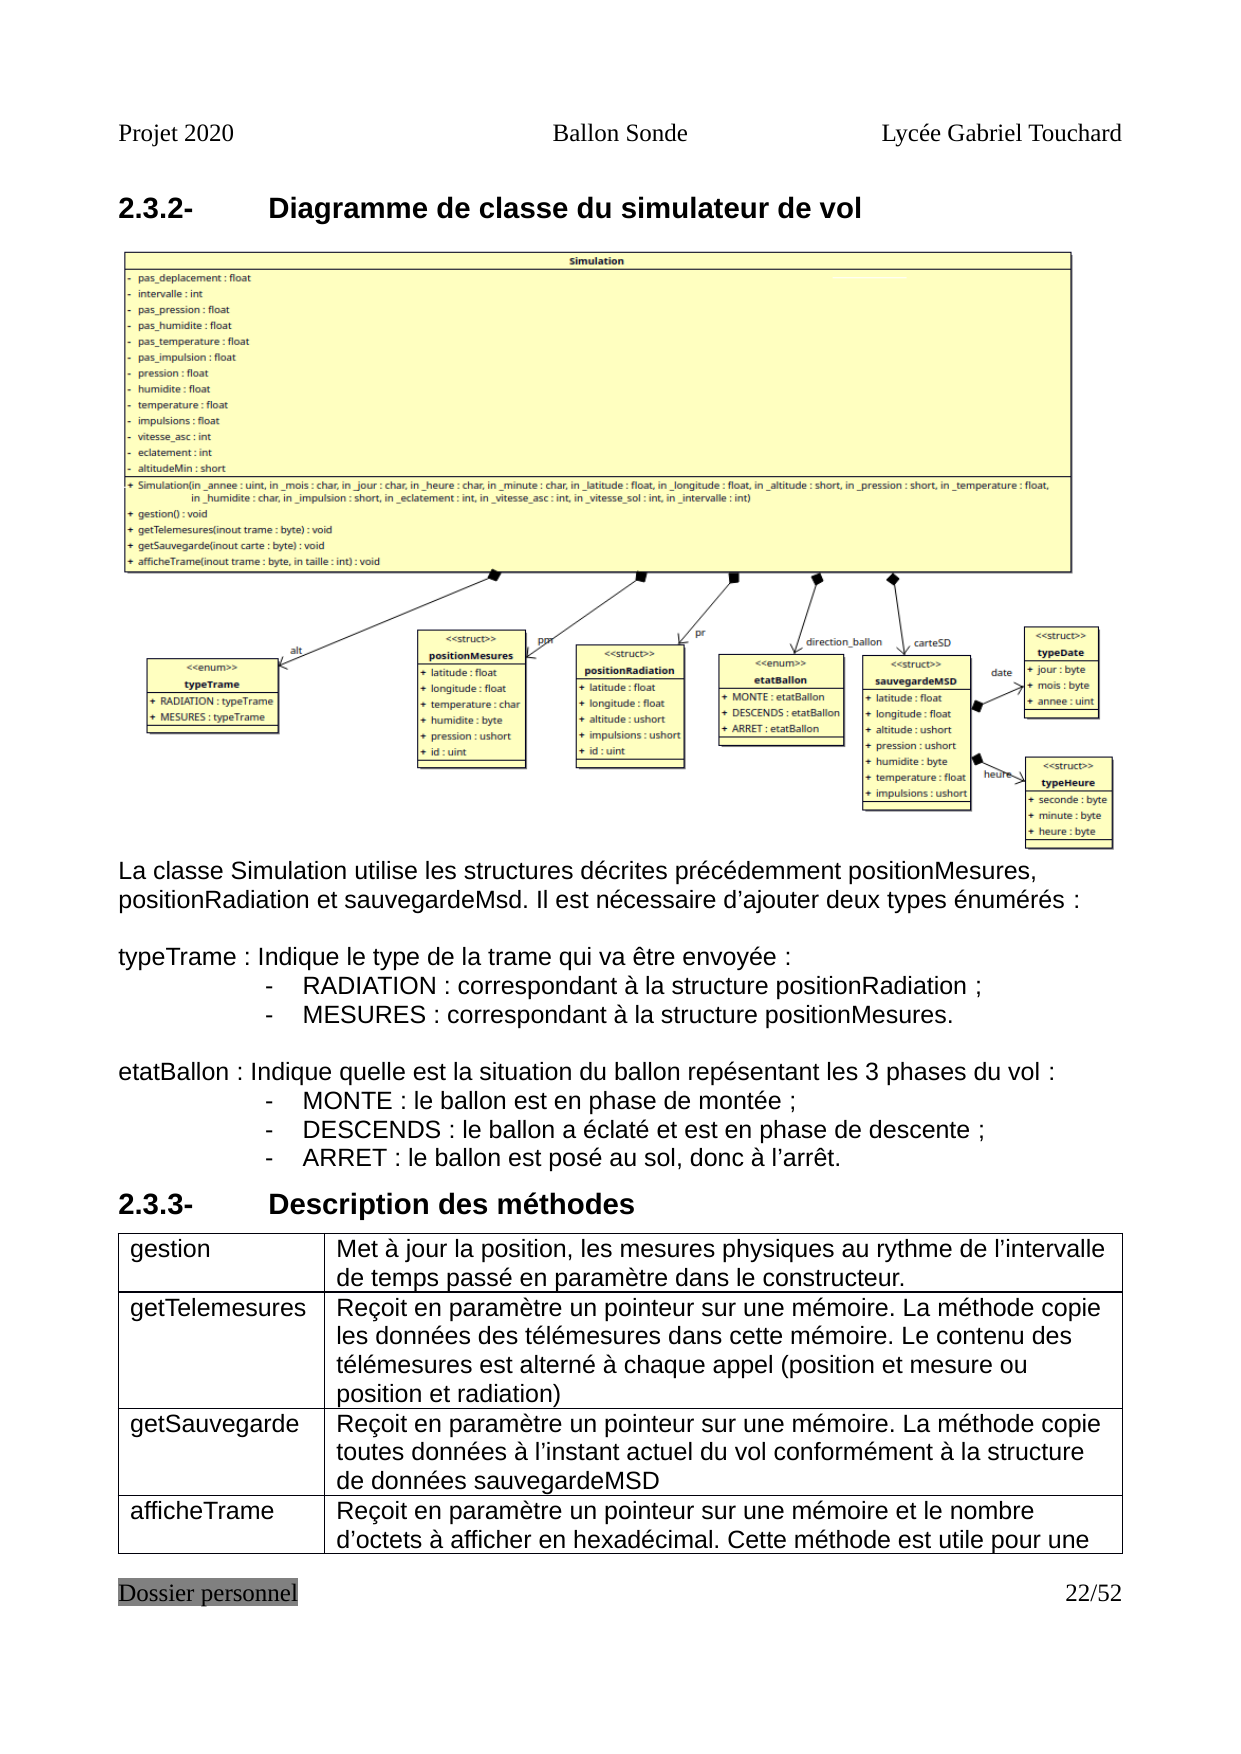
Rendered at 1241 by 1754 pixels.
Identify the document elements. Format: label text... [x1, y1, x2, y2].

list RADIATION : correspondant à la structure positionRadiation ; [265, 971, 1122, 999]
list ARRET : le ballon est posé au sol, donc à l’arrêt. [265, 1143, 1122, 1172]
picture [118, 237, 1117, 855]
table_cell afficheTrame [119, 1496, 324, 1553]
table_cell Reçoit en paramètre un pointeur sur une mémoire. La méthode copie les données des télémesures dans cette mémoire. Le contenu des télémesures est alterné à chaque appel (position et mesure ou position et radiation) [325, 1293, 1122, 1407]
text etatBallon : Indique quelle est la situation du ballon repésentant les 3 phases du vol : [118, 1057, 1122, 1086]
table_header gestion [119, 1234, 324, 1291]
table_cell getTelemesures [119, 1293, 324, 1407]
list MESURES : correspondant à la structure positionMesures. [265, 999, 1122, 1028]
list DESCENDS : le ballon a éclaté et est en phase de descente ; [265, 1114, 1122, 1143]
text La classe Simulation utilise les structures décrites précédemment positionMesures, positionRadiation et sauvegardeMsd. Il est nécessaire d’ajouter deux types énumérés : [118, 856, 1122, 913]
table_header Met à jour la position, les mesures physiques au rythme de l’intervalle de temps passé en paramètre dans le constructeur. [325, 1234, 1122, 1291]
subtitle Description des méthodes [118, 1187, 1122, 1220]
table_cell Reçoit en paramètre un pointeur sur une mémoire et le nombre d’octets à afficher en hexadécimal. Cette méthode est utile pour une [325, 1496, 1122, 1553]
table_cell getSauvegarde [119, 1409, 324, 1495]
subtitle Diagramme de classe du simulateur de vol [118, 191, 1122, 225]
table_cell Reçoit en paramètre un pointeur sur une mémoire. La méthode copie toutes données à l’instant actuel du vol conformément à la structure de données sauvegardeMSD [325, 1409, 1122, 1495]
text typeTrame : Indique le type de la trame qui va être envoyée : [118, 942, 1122, 971]
list MONTE : le ballon est en phase de montée ; [265, 1086, 1122, 1114]
